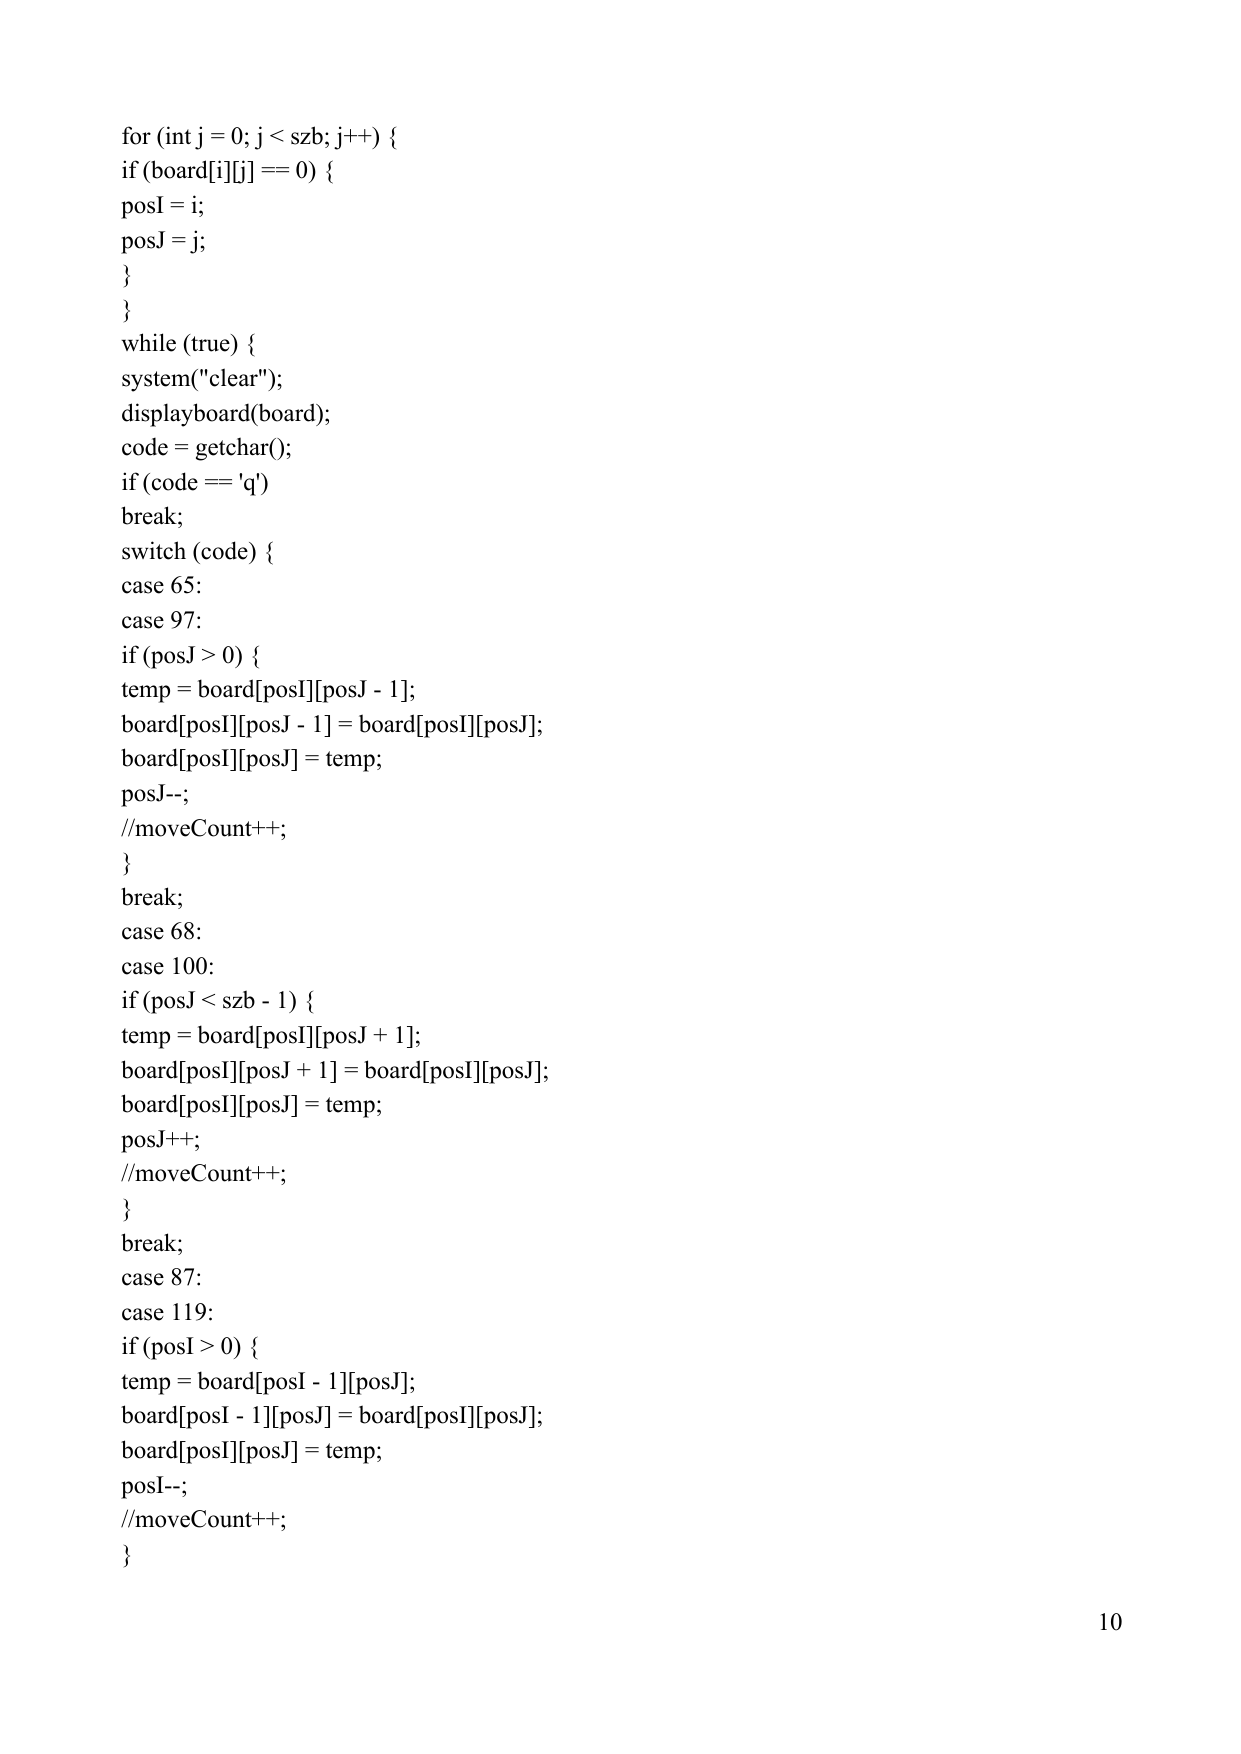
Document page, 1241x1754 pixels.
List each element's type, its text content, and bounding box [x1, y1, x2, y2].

table_header posI--; [118, 1467, 201, 1501]
table_header case 87: [118, 1259, 216, 1294]
table_header for (int j = 0; j < szb; j++) { [118, 118, 409, 153]
table_header } [118, 256, 148, 291]
table_header board[posI - 1][posJ] = board[posI][posJ]; [118, 1398, 553, 1432]
table_header case 97: [118, 602, 216, 637]
table_header case 100: [118, 948, 228, 983]
table_header posI = i; [118, 187, 217, 222]
table_header board[posI][posJ + 1] = board[posI][posJ]; [118, 1052, 558, 1086]
table_header if (code == 'q') [118, 464, 282, 498]
table_header case 119: [118, 1294, 227, 1328]
table_header } [118, 291, 148, 326]
table_header while (true) { [118, 326, 271, 360]
table_header case 68: [118, 914, 216, 948]
table_header board[posI][posJ] = temp; [118, 1086, 393, 1121]
table_header code = getchar(); [118, 429, 305, 464]
table_header board[posI][posJ - 1] = board[posI][posJ]; [118, 706, 553, 741]
table_header } [118, 1536, 148, 1571]
table_header break; [118, 499, 197, 533]
table_header break; [118, 1225, 197, 1259]
table_header switch (code) { [118, 533, 289, 568]
table_header board[posI][posJ] = temp; [118, 741, 393, 775]
table_header temp = board[posI - 1][posJ]; [118, 1363, 427, 1398]
table_header posJ--; [118, 775, 202, 810]
table_header if (board[i][j] == 0) { [118, 153, 346, 187]
table_header } [118, 1190, 148, 1225]
table_header posJ++; [118, 1121, 214, 1156]
table_header temp = board[posI][posJ + 1]; [118, 1017, 433, 1052]
table_header //moveCount++; [118, 810, 300, 844]
table_header //moveCount++; [118, 1156, 300, 1190]
table_header break; [118, 879, 197, 913]
table_header if (posJ > 0) { [118, 637, 275, 671]
table_header //moveCount++; [118, 1501, 300, 1536]
table_header if (posJ < szb - 1) { [118, 983, 329, 1017]
table_header } [118, 844, 148, 879]
table_header board[posI][posJ] = temp; [118, 1432, 393, 1467]
table_header system("clear"); [118, 360, 296, 395]
table_header displayboard(board); [118, 395, 344, 429]
table_header if (posI > 0) { [118, 1329, 273, 1363]
table_header posJ = j; [118, 222, 219, 256]
table_header temp = board[posI][posJ - 1]; [118, 671, 427, 706]
table_header case 65: [118, 568, 216, 602]
